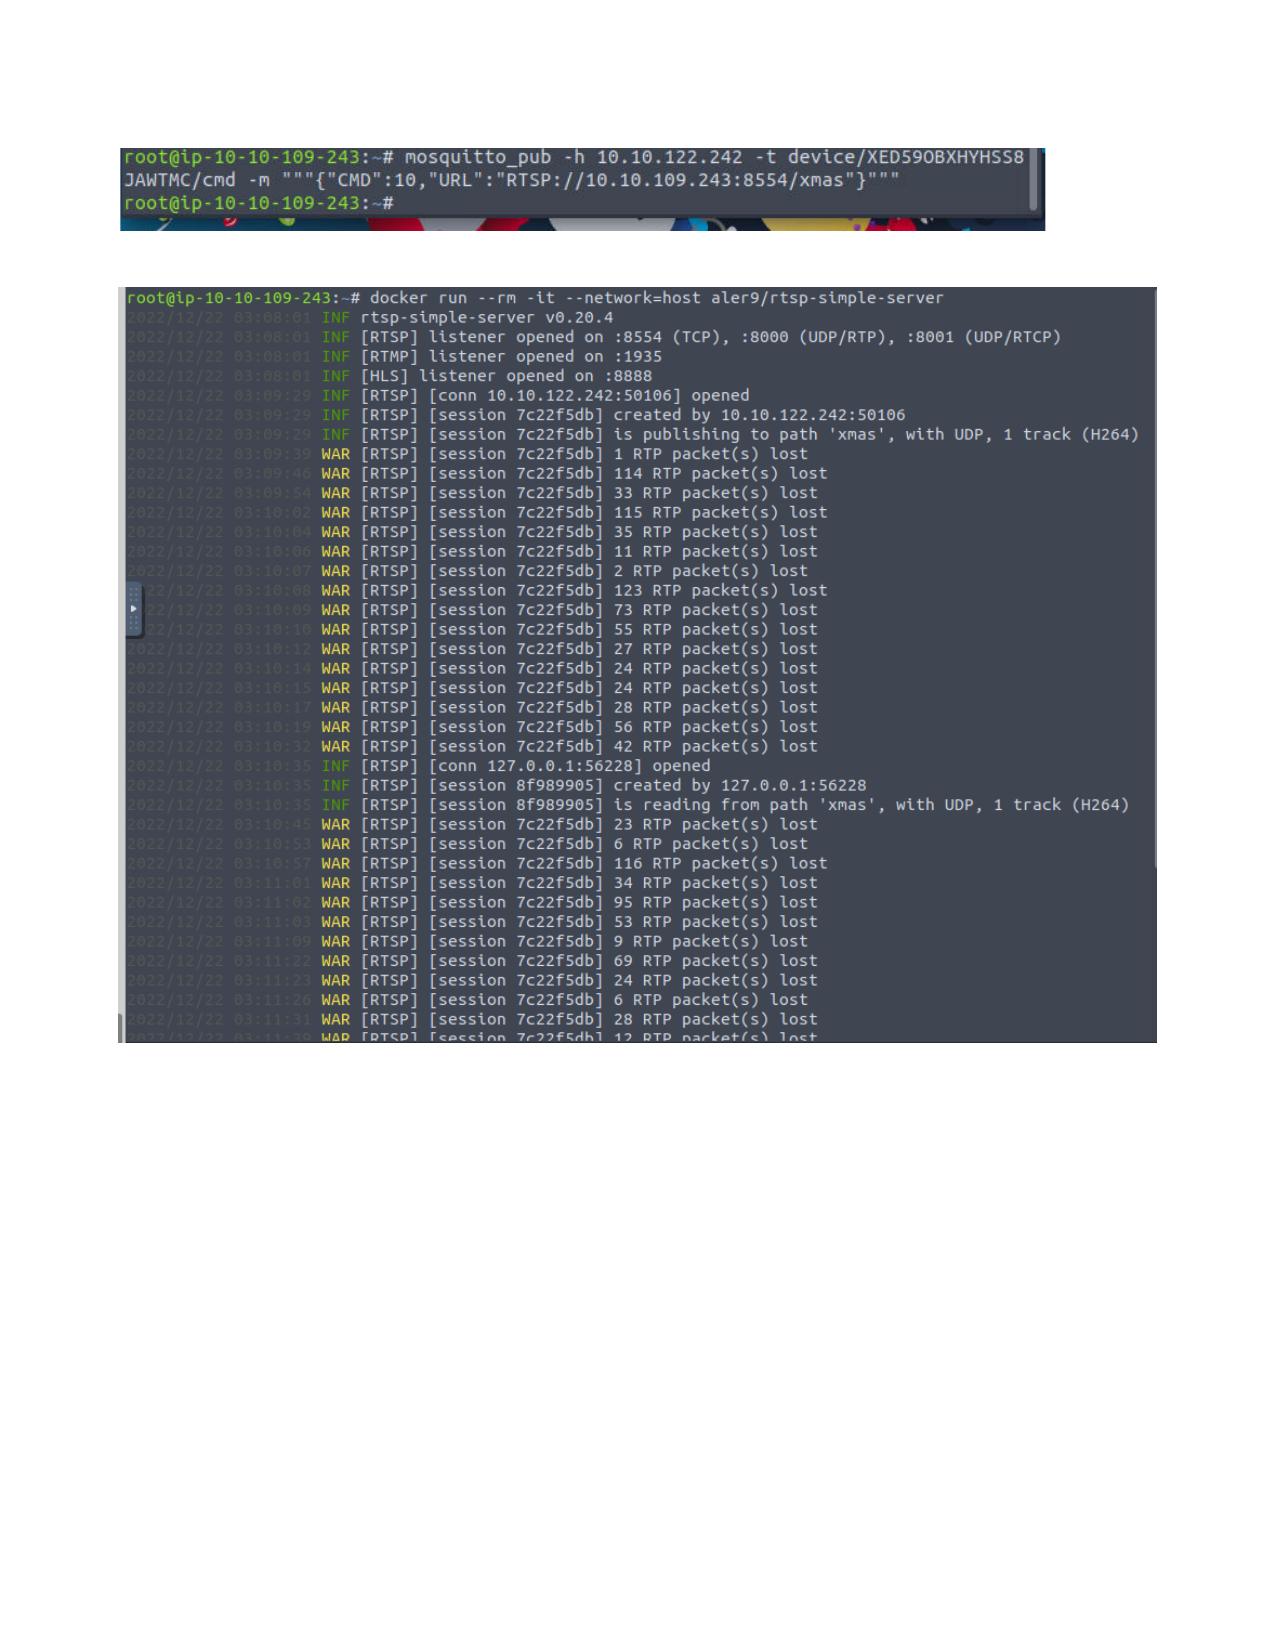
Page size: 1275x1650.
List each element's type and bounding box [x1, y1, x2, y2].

picture [120, 148, 1046, 231]
picture [118, 287, 1157, 1043]
